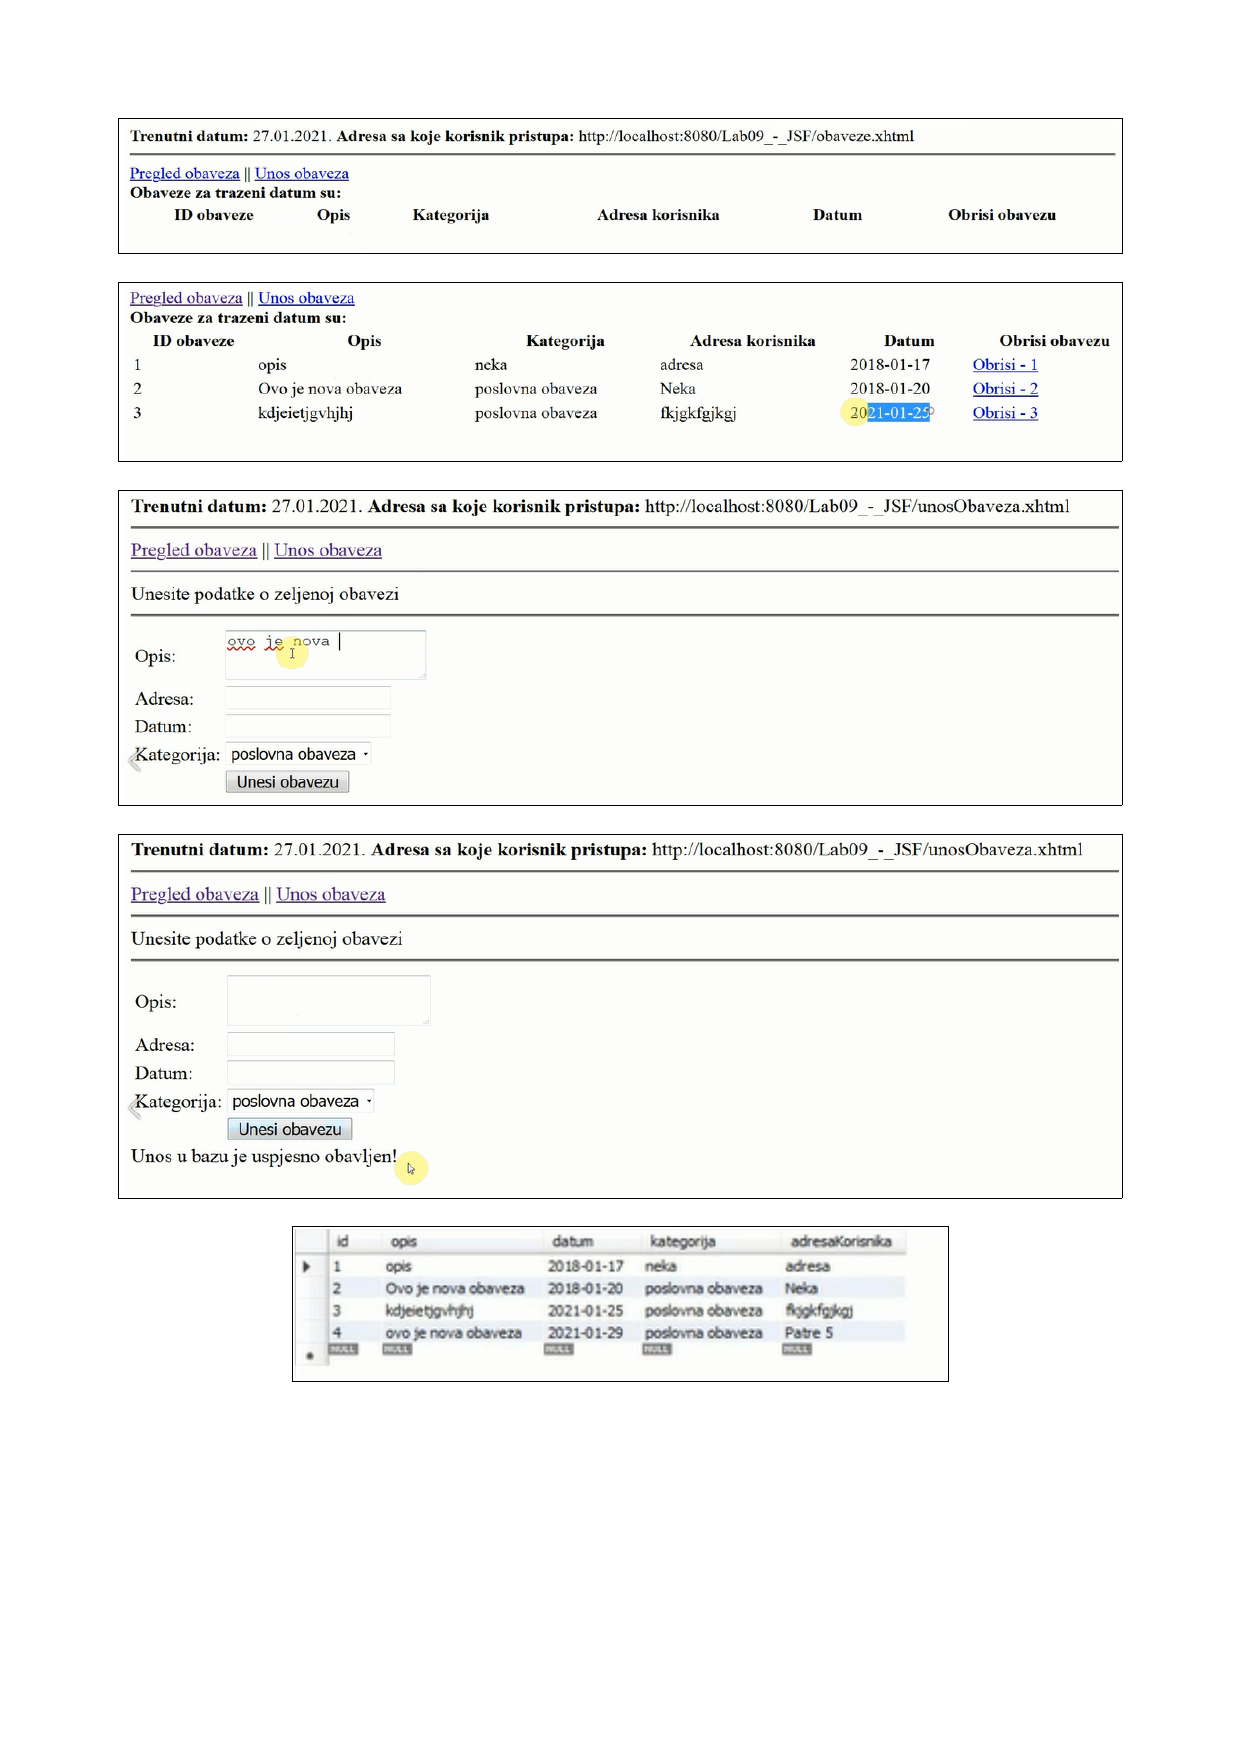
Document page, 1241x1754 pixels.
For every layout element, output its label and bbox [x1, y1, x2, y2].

picture [121, 492, 1119, 803]
picture [121, 285, 1119, 459]
picture [121, 837, 1119, 1195]
picture [294, 1229, 946, 1378]
picture [121, 121, 1119, 251]
